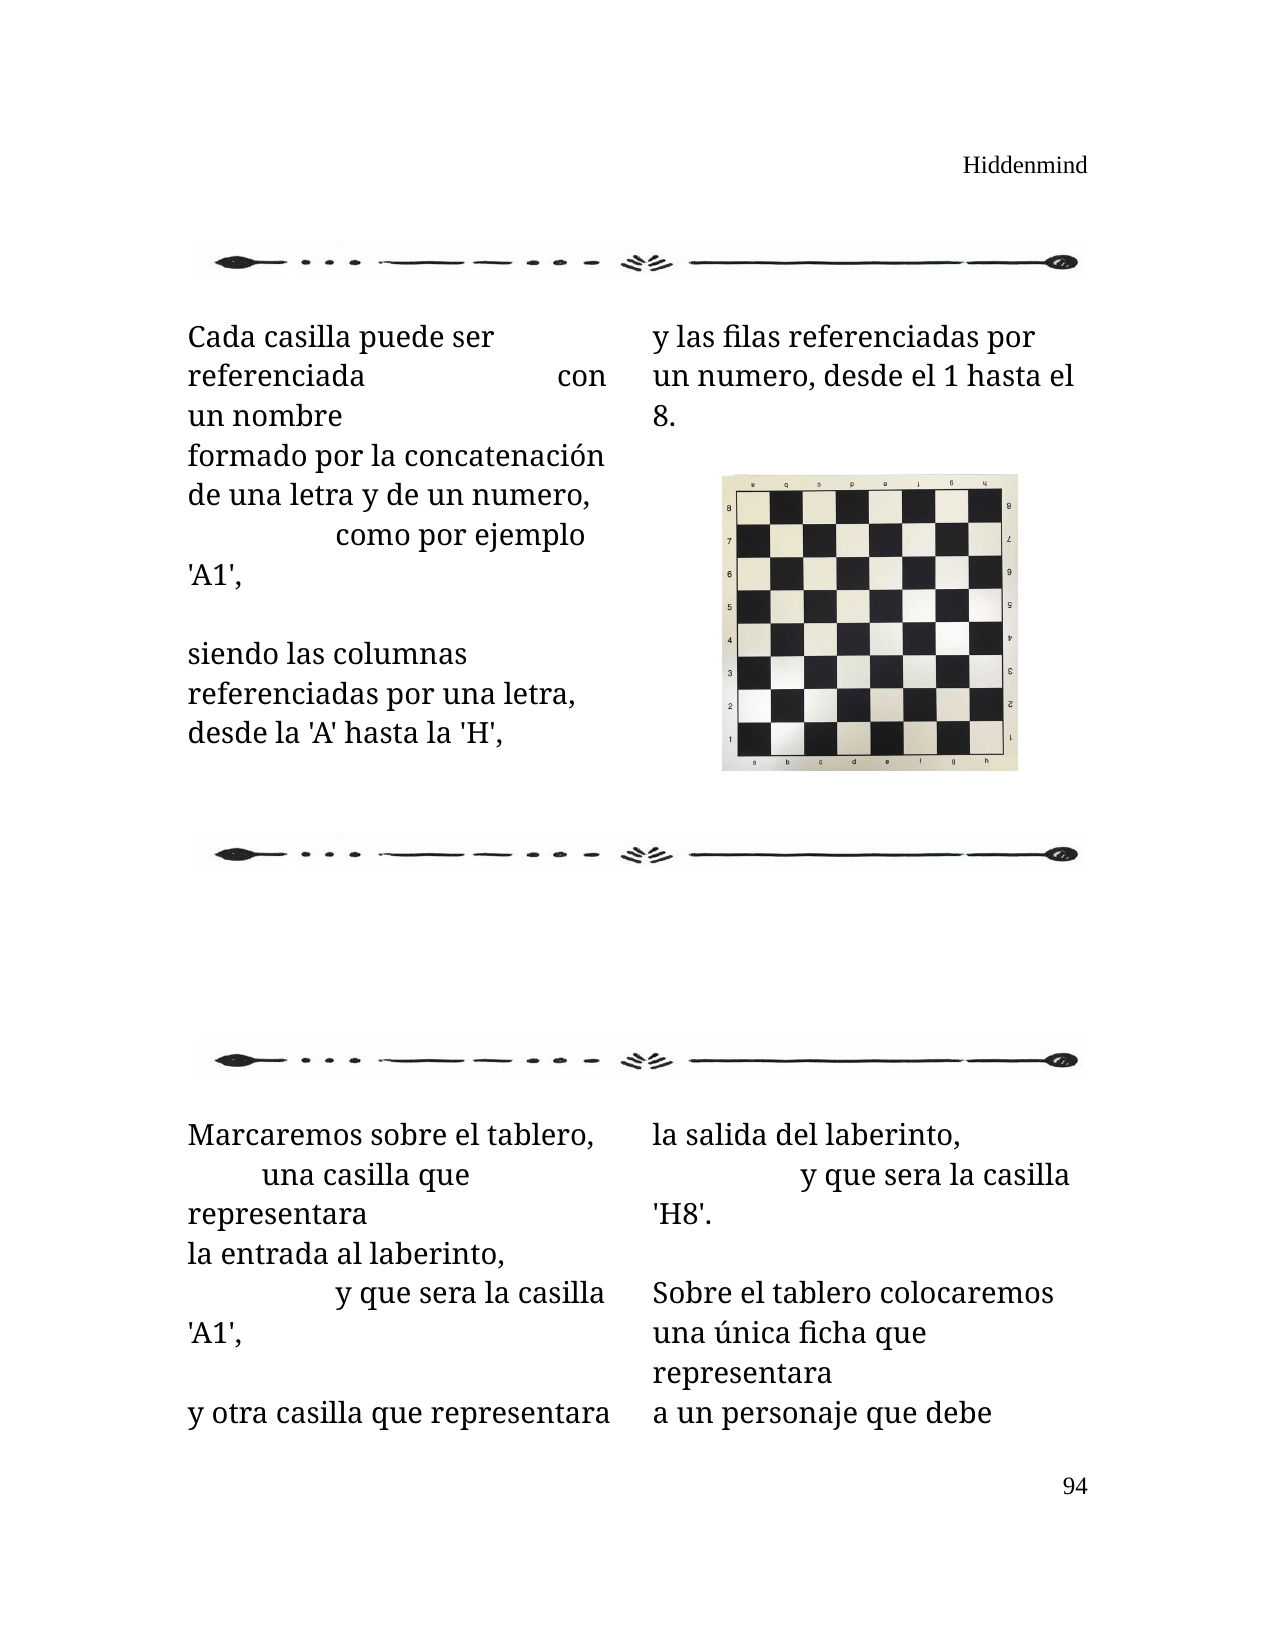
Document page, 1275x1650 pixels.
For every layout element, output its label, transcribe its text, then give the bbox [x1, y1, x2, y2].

text formado por la concatenación [187, 435, 622, 475]
text la salida del laberinto, [652, 1114, 1087, 1154]
picture [198, 832, 1088, 869]
text y las filas referenciadas por [652, 316, 1087, 356]
text una única ficha que representara [652, 1312, 1087, 1392]
text Sobre el tablero colocaremos [652, 1273, 1087, 1312]
text y que sera la casilla 'A1', [187, 1273, 622, 1352]
picture [198, 1038, 1088, 1075]
picture [722, 474, 1019, 771]
text un numero, desde el 1 hasta el 8. [652, 356, 1087, 435]
text una casilla que representara [187, 1154, 622, 1233]
picture [198, 240, 1088, 277]
text Cada casilla puede ser referenciada con un nombre [187, 316, 622, 435]
text como por ejemplo 'A1', [187, 514, 622, 594]
text a un personaje que debe [652, 1392, 1087, 1432]
text Marcaremos sobre el tablero, [187, 1114, 622, 1154]
text siendo las columnas referenciadas por una letra, desde la 'A' hasta la 'H', [187, 633, 622, 752]
text de una letra y de un numero, [187, 475, 622, 514]
text y que sera la casilla 'H8'. [652, 1154, 1087, 1233]
text y otra casilla que representara [187, 1392, 622, 1432]
text la entrada al laberinto, [187, 1233, 622, 1273]
